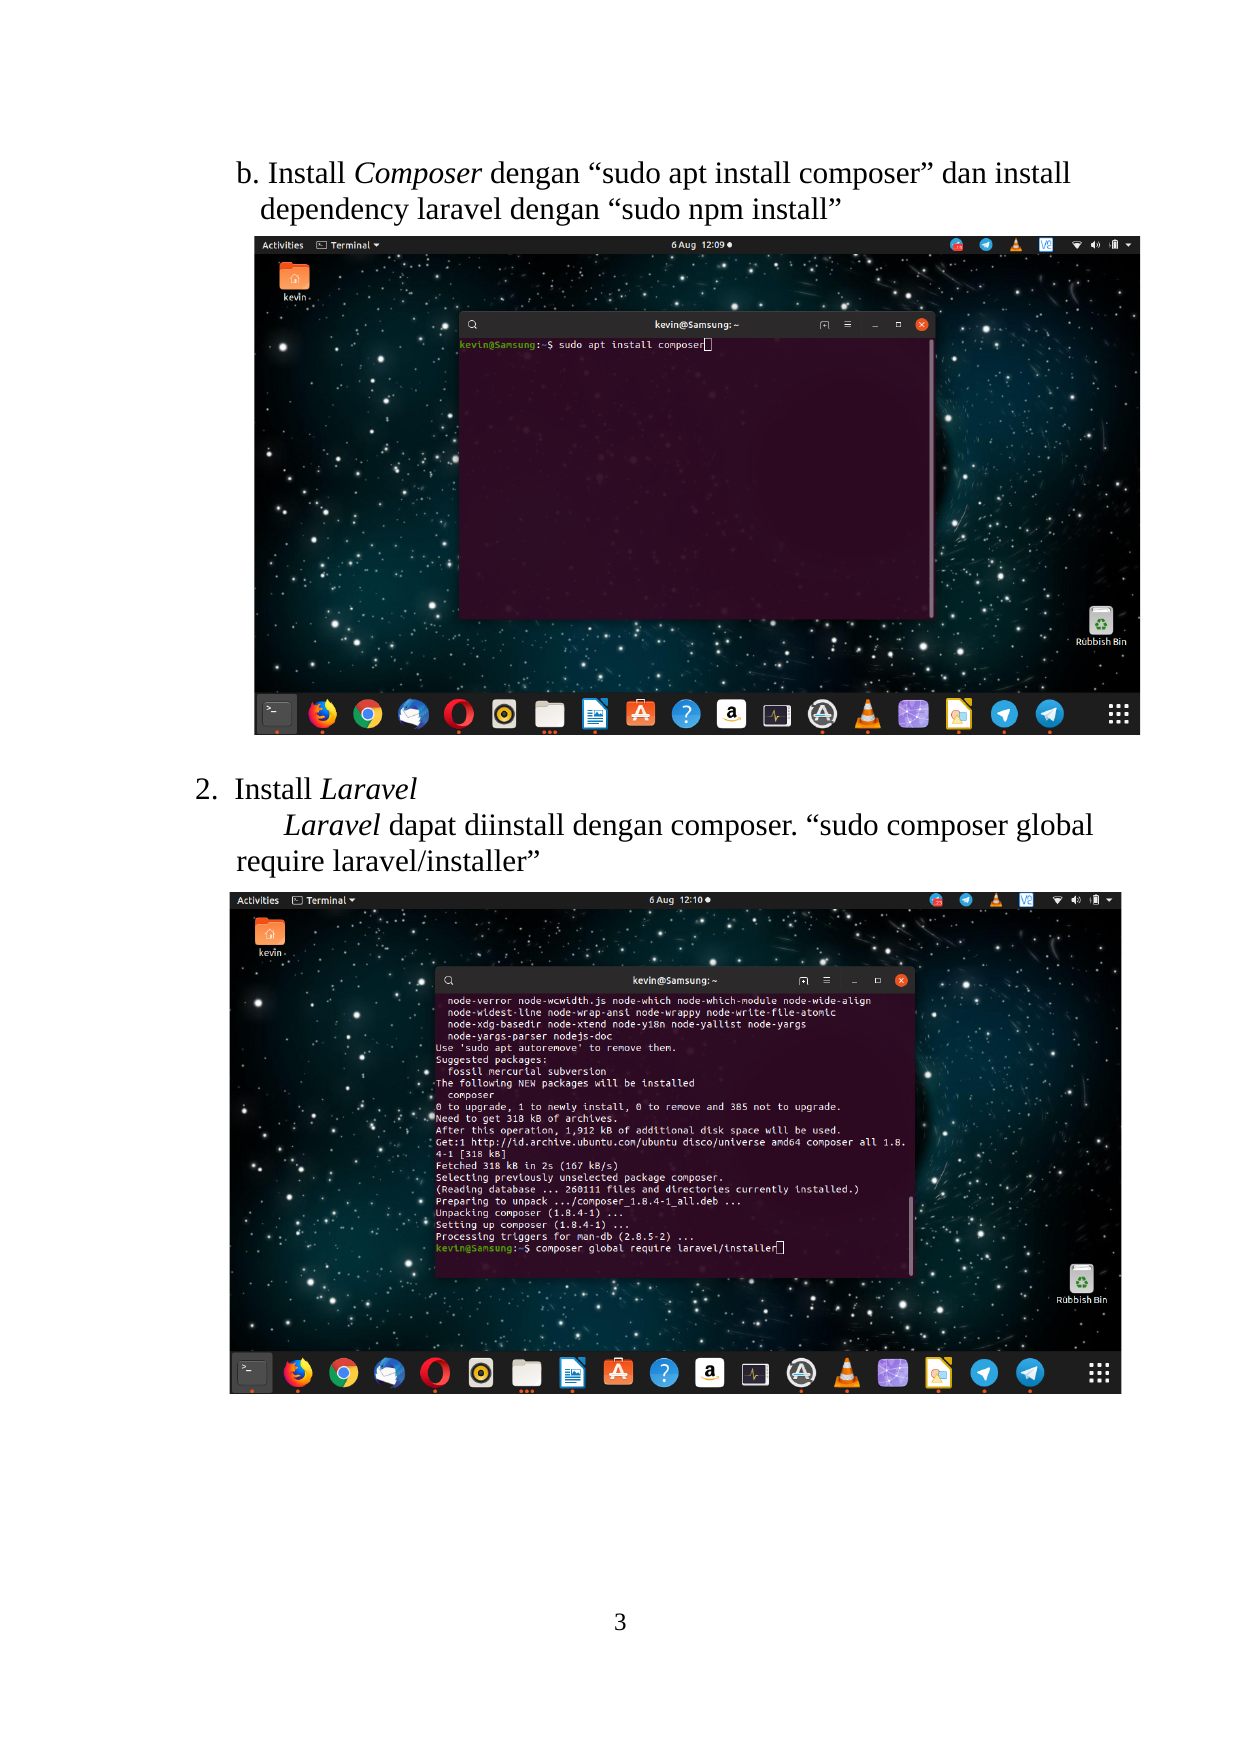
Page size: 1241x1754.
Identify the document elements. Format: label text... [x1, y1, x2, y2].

list Install Composer dengan “sudo apt install composer” dan install dependency laravel dengan “sudo npm install” [236, 154, 1122, 226]
list Install Laravel [136, 770, 1122, 806]
picture [254, 236, 1141, 735]
picture [229, 892, 1122, 1394]
text Laravel dapat diinstall dengan composer. “sudo composer global require laravel/installer” [236, 806, 1122, 878]
